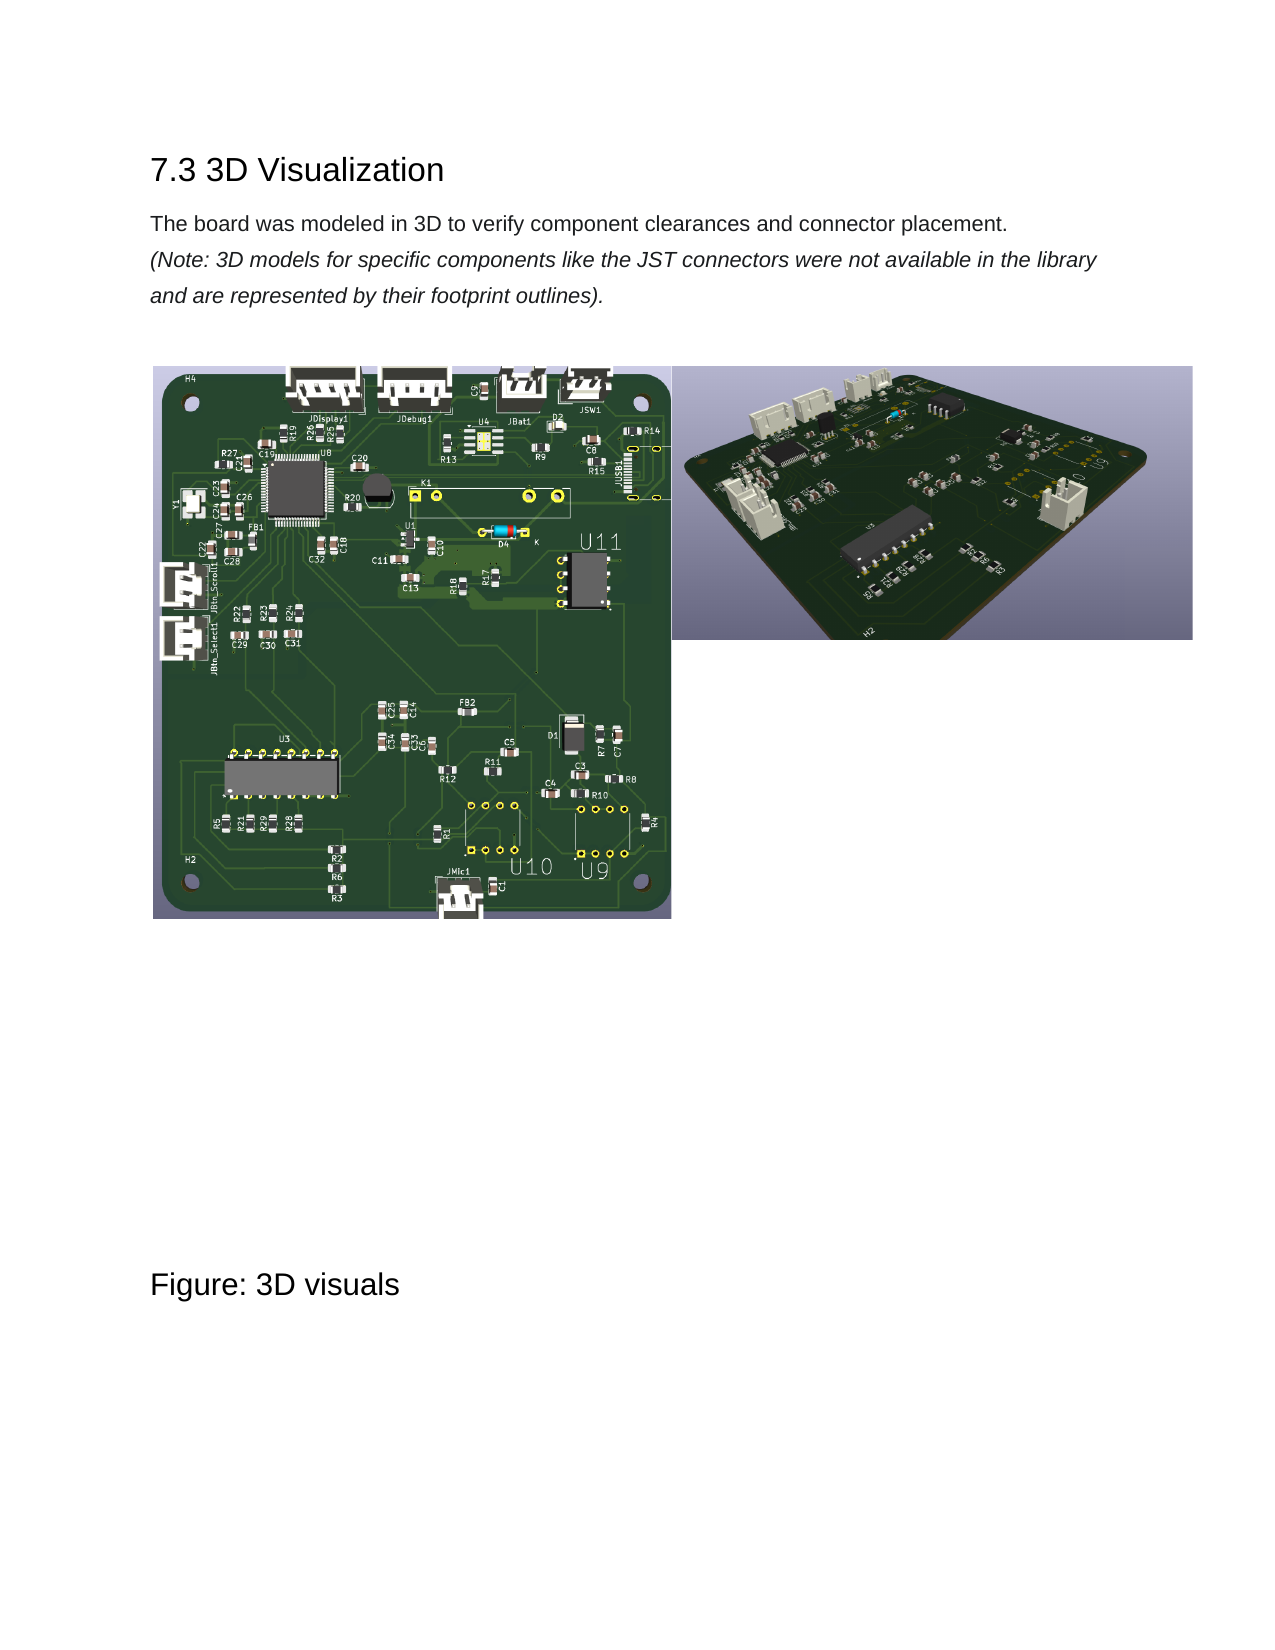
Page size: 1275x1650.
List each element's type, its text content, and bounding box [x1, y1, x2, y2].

text Figure: 3D visuals [150, 1266, 1125, 1302]
picture [153, 366, 1193, 919]
subtitle 7.3 3D Visualization [150, 150, 1125, 188]
text The board was modeled in 3D to verify component clearances and connector placement. (Note: 3D models for specific components like the JST connectors were not available in the library and are represented by their footprint outlines). [150, 211, 1125, 308]
